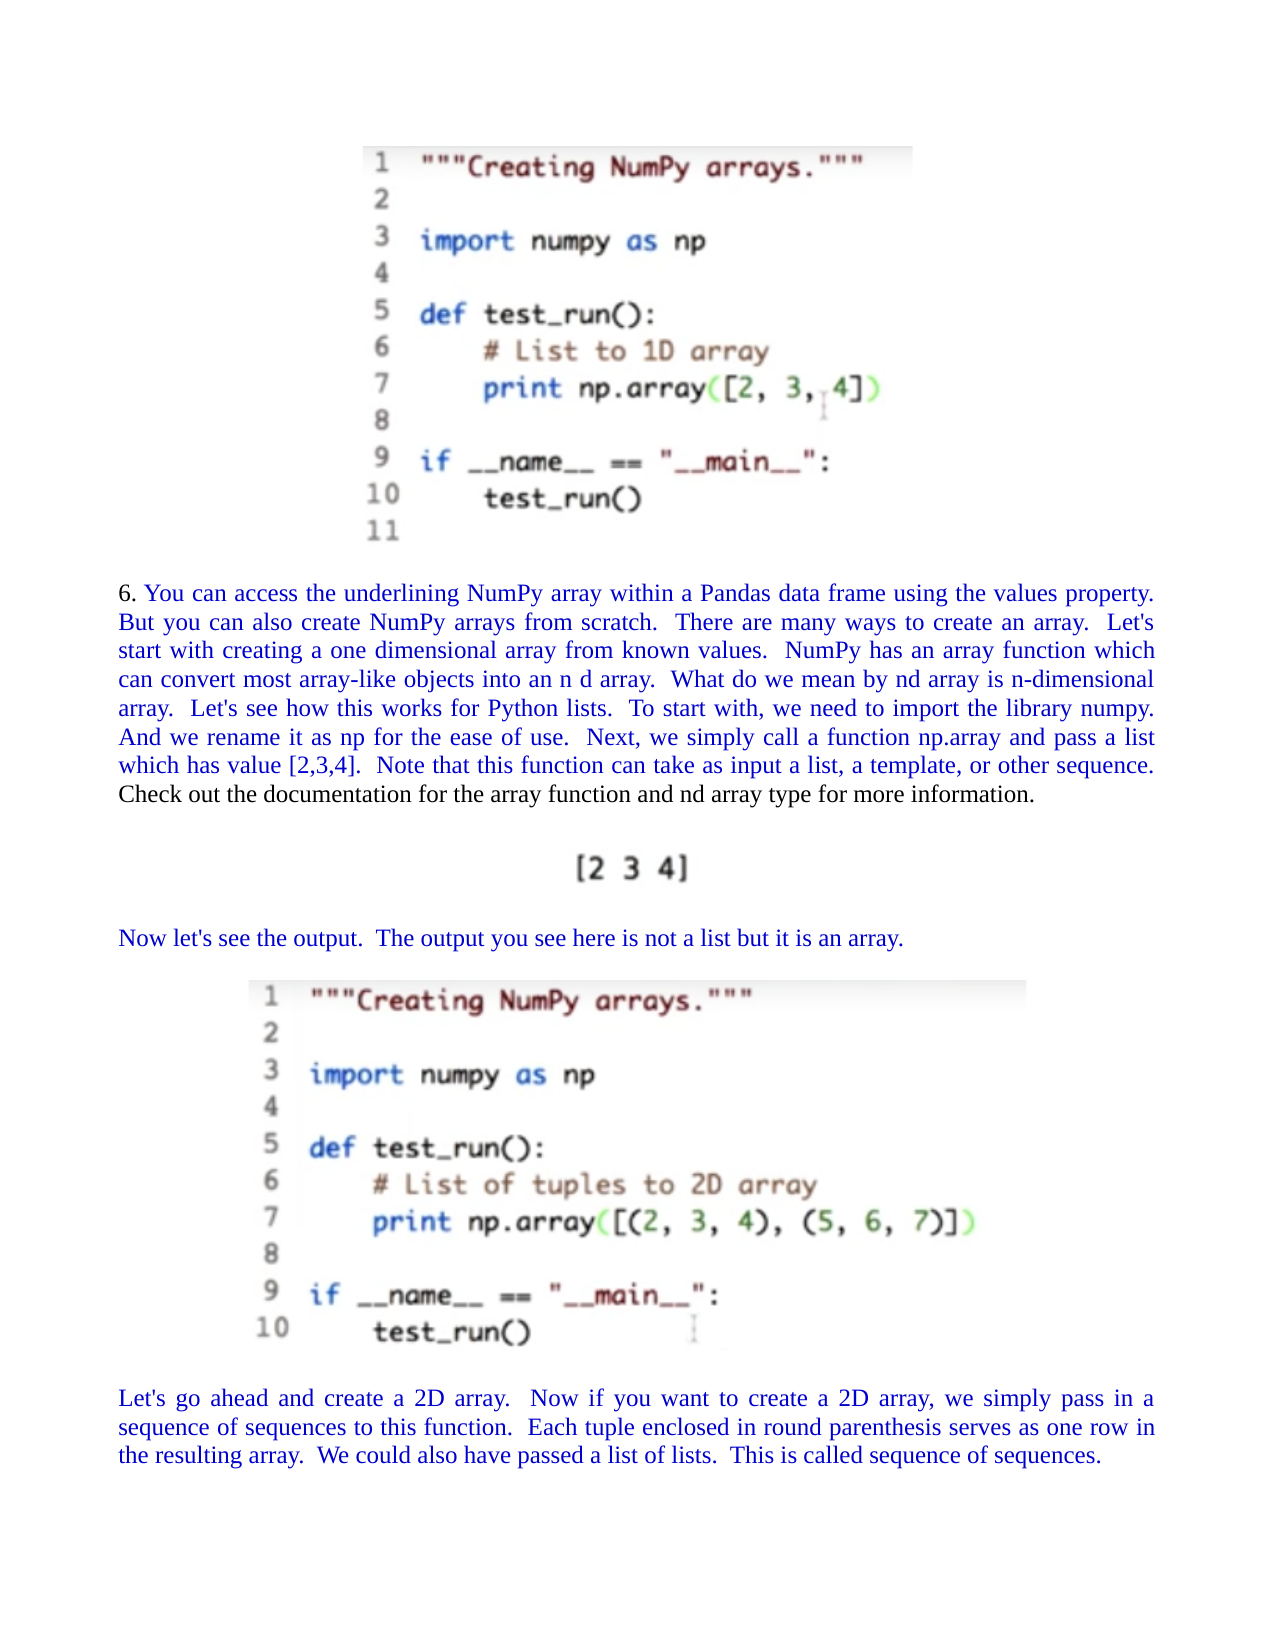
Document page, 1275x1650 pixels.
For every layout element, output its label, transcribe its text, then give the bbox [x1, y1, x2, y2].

picture [248, 980, 1027, 1351]
text Let's go ahead and create a 2D array. Now if you want to create a 2D array, we simply pass in a sequence of sequences to this function. Each tuple enclosed in round parenthesis serves as one row in the resulting array. We could also have passed a list of lists. This is called sequence of sequences. [118, 1383, 1157, 1469]
text 6. You can access the underlining NumPy array within a Pandas data frame using the values property. But you can also create NumPy arrays from scratch. There are many ways to create an array. Let's start with creating a one dimensional array from known values. NumPy has an array function which can convert most array-like objects into an n d array. What do we mean by nd array is n-dimensional array. Let's see how this works for Python lists. To start with, we need to import the library numpy. And we rename it as np for the ease of use. Next, we simply call a function np.array and pass a list which has value [2,3,4]. Note that this function can take as input a list, a template, or other sequence. Check out the documentation for the array function and nd array type for more information. [118, 578, 1157, 808]
text Now let's see the output. The output you see here is not a list but it is an array. [118, 923, 1157, 952]
picture [564, 836, 711, 889]
picture [362, 146, 913, 550]
